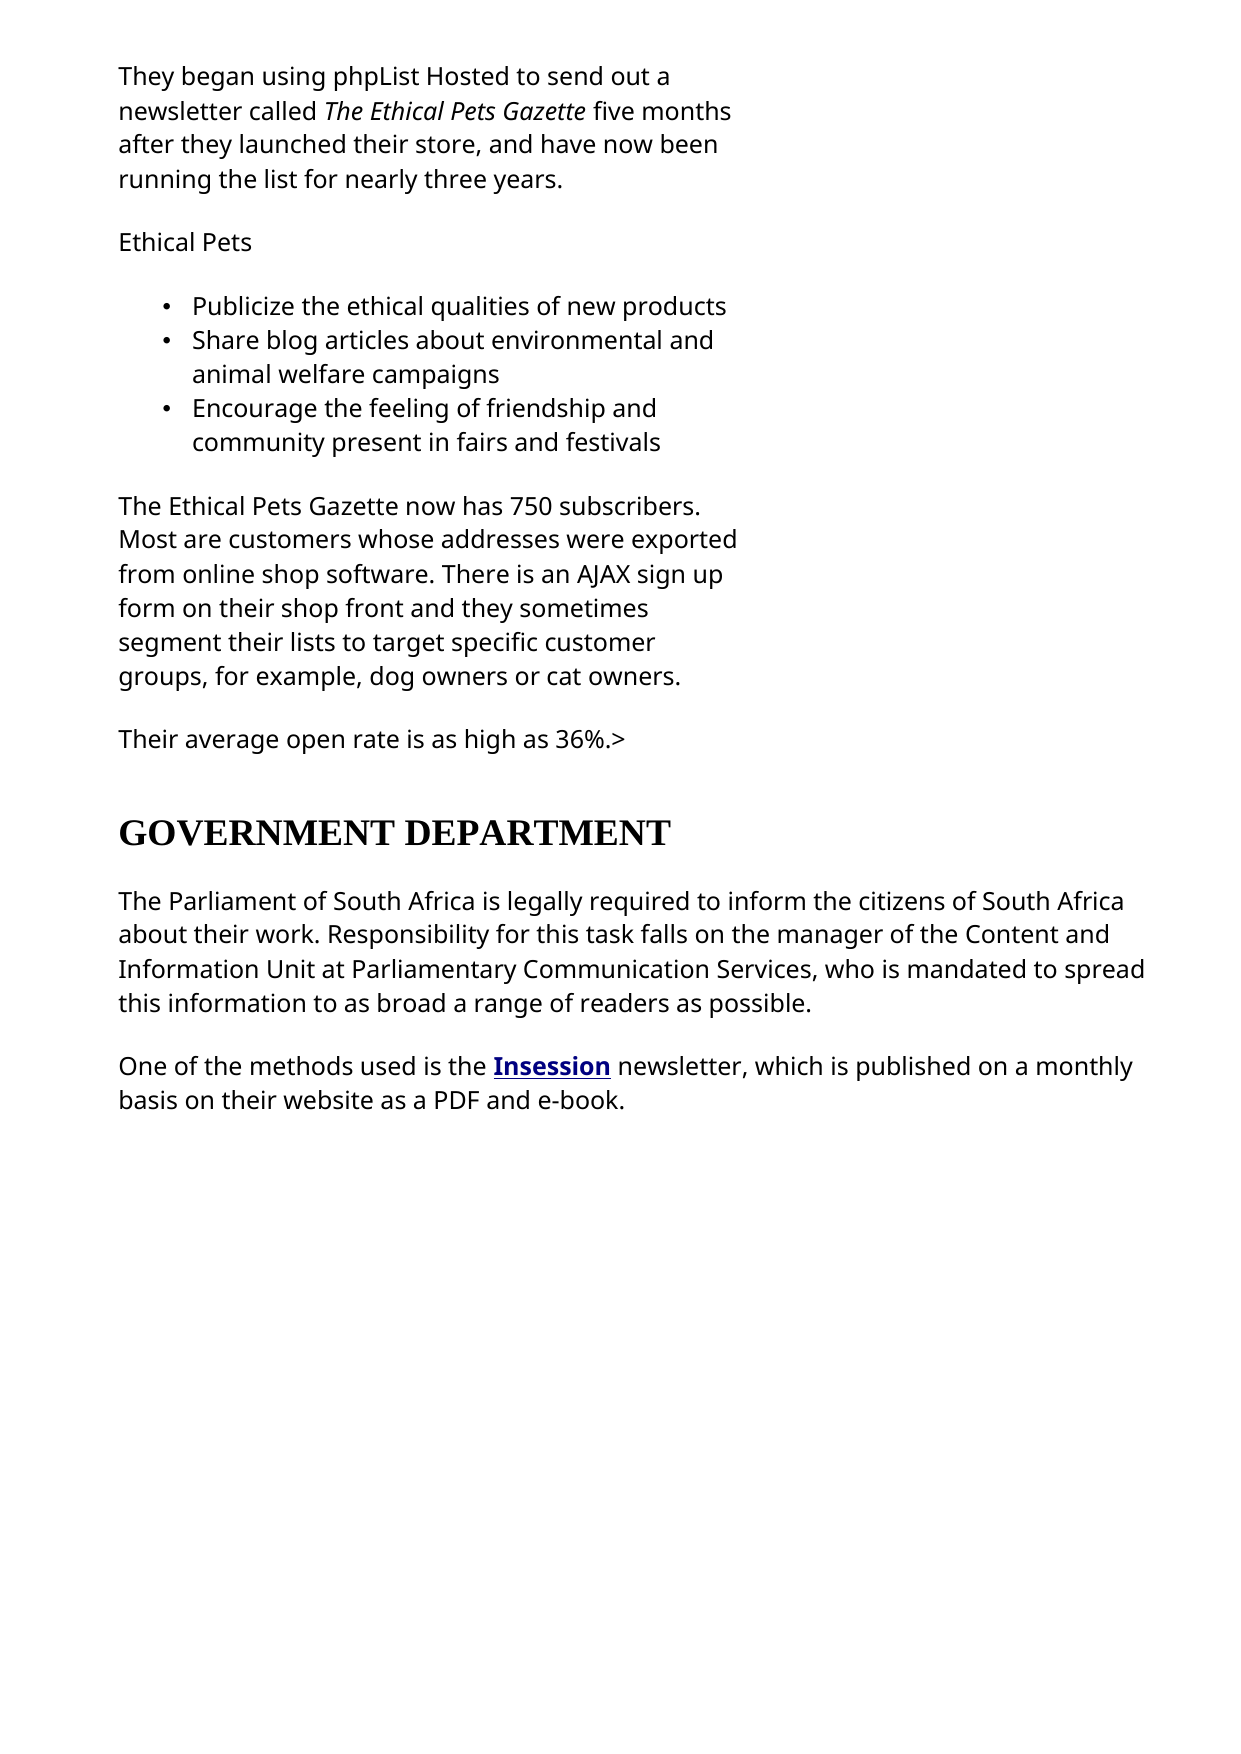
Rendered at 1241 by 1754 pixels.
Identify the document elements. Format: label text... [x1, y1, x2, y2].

text Their average open rate is as high as 36%.> [118, 722, 1181, 756]
list Share blog articles about environmental and animal welfare campaigns [162, 322, 1181, 391]
text One of the methods used is the Insession newsletter, which is published on a monthly basis on their website as a PDF and e-book. [118, 1049, 1181, 1117]
text The Ethical Pets Gazette now has 750 subscribers. Most are customers whose addresses were exported from online shop software. There is an AJAX sign up form on their shop front and they sometimes segment their lists to target specific customer groups, for example, dog owners or cat owners. [118, 488, 1181, 692]
text They began using phpList Hosted to send out a newsletter called The Ethical Pets Gazette five months after they launched their store, and have now been running the list for nearly three years. [118, 59, 1181, 195]
text Ethical Pets [118, 225, 1181, 259]
subtitle Government Department [118, 811, 1181, 854]
list Publicize the ethical qualities of new products [162, 288, 1181, 322]
list Encourage the feeling of friendship and community present in fairs and festivals [162, 391, 1181, 459]
text The Parliament of South Africa is legally required to inform the citizens of South Africa about their work. Responsibility for this task falls on the manager of the Content and Information Unit at Parliamentary Communication Services, who is mandated to spread this information to as broad a range of readers as possible. [118, 883, 1181, 1019]
